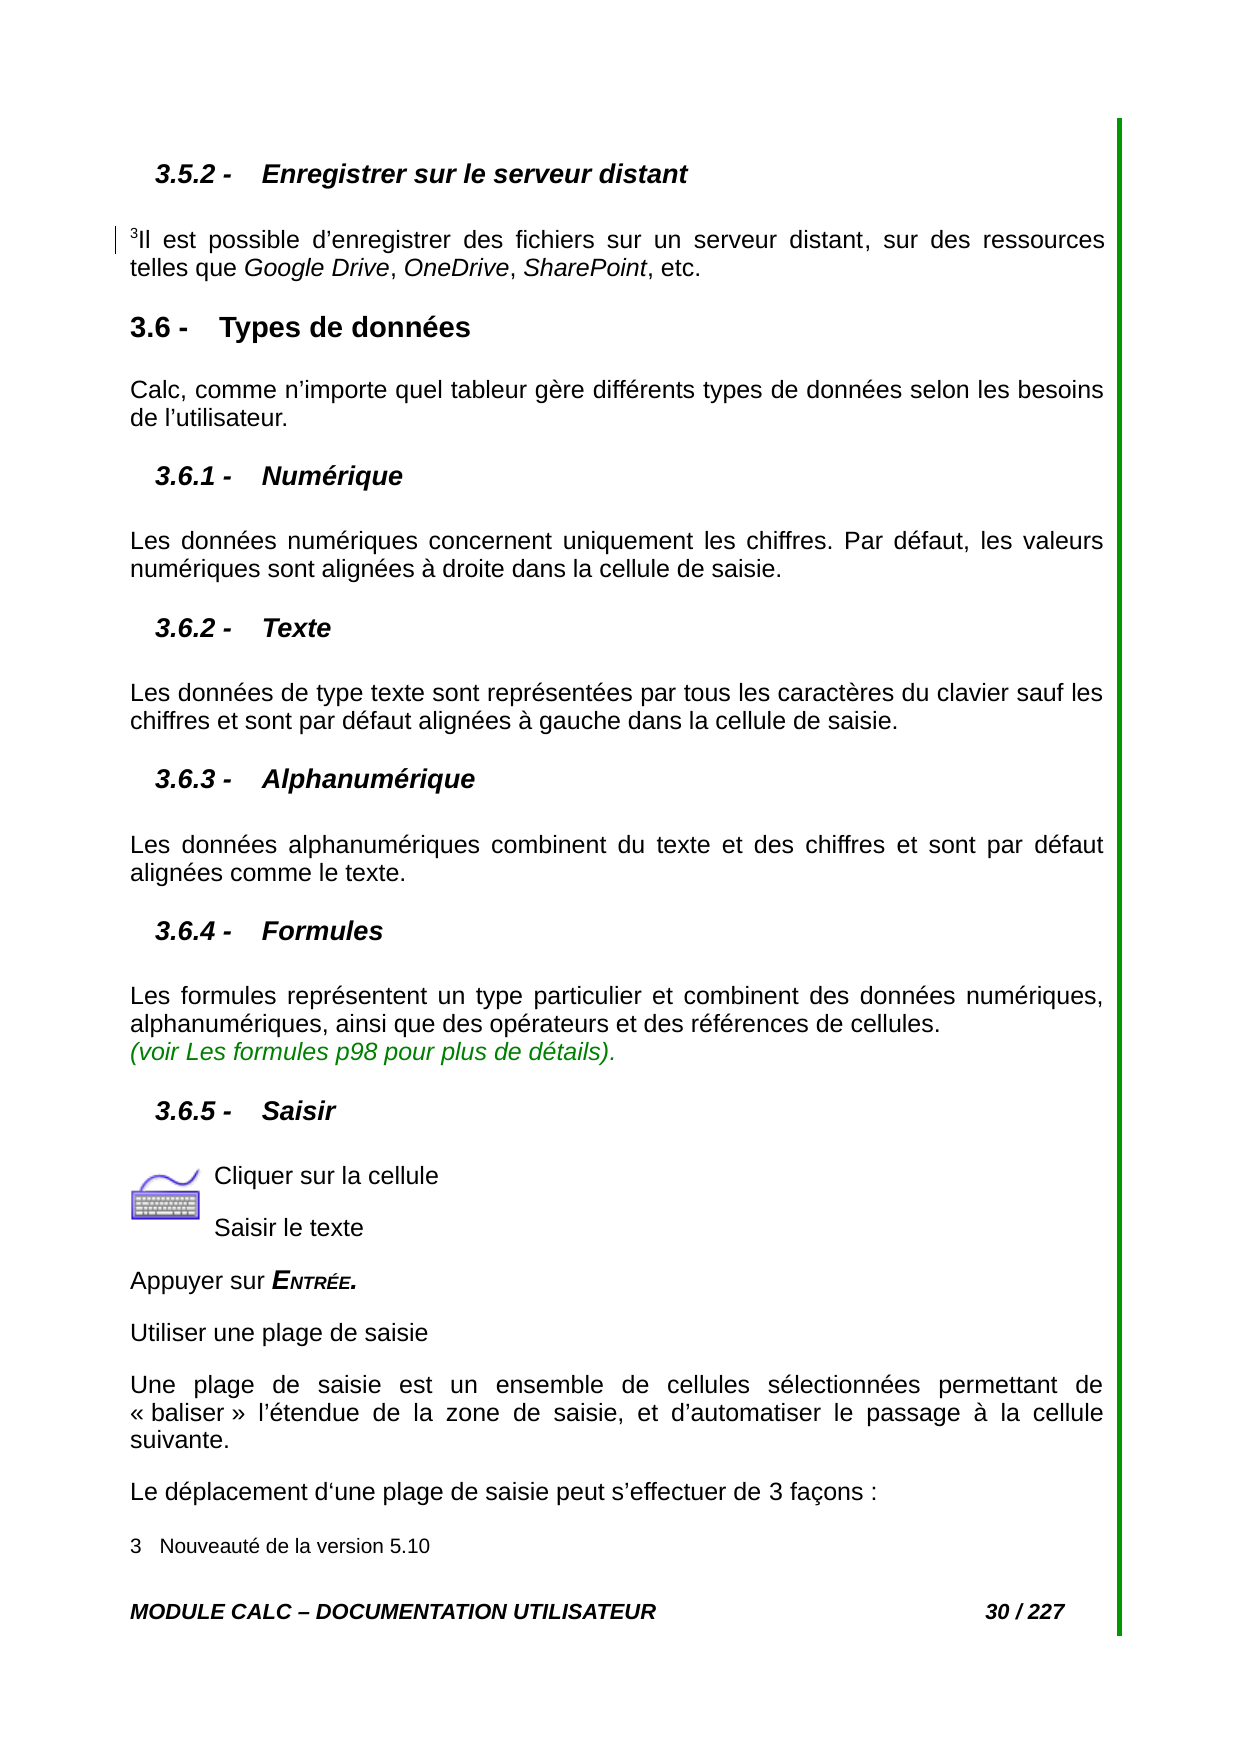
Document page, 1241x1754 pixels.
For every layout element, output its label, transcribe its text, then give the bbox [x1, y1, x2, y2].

text Nouveauté de la version 5.10 [130, 1534, 1105, 1558]
text Le déplacement d‘une plage de saisie peut s’effectuer de 3 façons : [130, 1478, 1105, 1506]
subtitle Numérique [155, 461, 1105, 491]
subtitle Enregistrer sur le serveur distant [155, 159, 1105, 190]
subtitle Formules [155, 916, 1105, 946]
text Les formules représentent un type particulier et combinent des données numériques, alphanumériques, ainsi que des opérateurs et des références de cellules. [130, 982, 1105, 1038]
subtitle Types de données [130, 311, 1105, 344]
picture [127, 1158, 203, 1234]
text (voir Les formules p98 pour plus de détails). [130, 1038, 1105, 1066]
text Les données numériques concernent uniquement les chiffres. Par défaut, les valeurs numériques sont alignées à droite dans la cellule de saisie. [130, 527, 1105, 583]
subtitle Saisir [155, 1095, 1105, 1126]
text Une plage de saisie est un ensemble de cellules sélectionnées permettant de « baliser » l’étendue de la zone de saisie, et d’automatiser le passage à la cellule suivante. [130, 1370, 1105, 1454]
text Utiliser une plage de saisie [130, 1319, 1105, 1347]
text Les données alphanumériques combinent du texte et des chiffres et sont par défaut alignées comme le texte. [130, 831, 1105, 886]
subtitle Texte [155, 612, 1105, 643]
text Il est possible d’enregistrer des fichiers sur un serveur distant, sur des ressources telles que Google Drive, OneDrive, SharePoint, etc. [130, 226, 1105, 282]
subtitle Alphanumérique [155, 764, 1105, 794]
text Appuyer sur Entrée. [130, 1265, 1105, 1295]
text Cliquer sur la cellule [203, 1162, 1105, 1190]
text Saisir le texte [130, 1213, 1105, 1241]
text Les données de type texte sont représentées par tous les caractères du clavier sauf les chiffres et sont par défaut alignées à gauche dans la cellule de saisie. [130, 679, 1105, 735]
text Calc, comme n’importe quel tableur gère différents types de données selon les besoins de l’utilisateur. [130, 376, 1105, 431]
